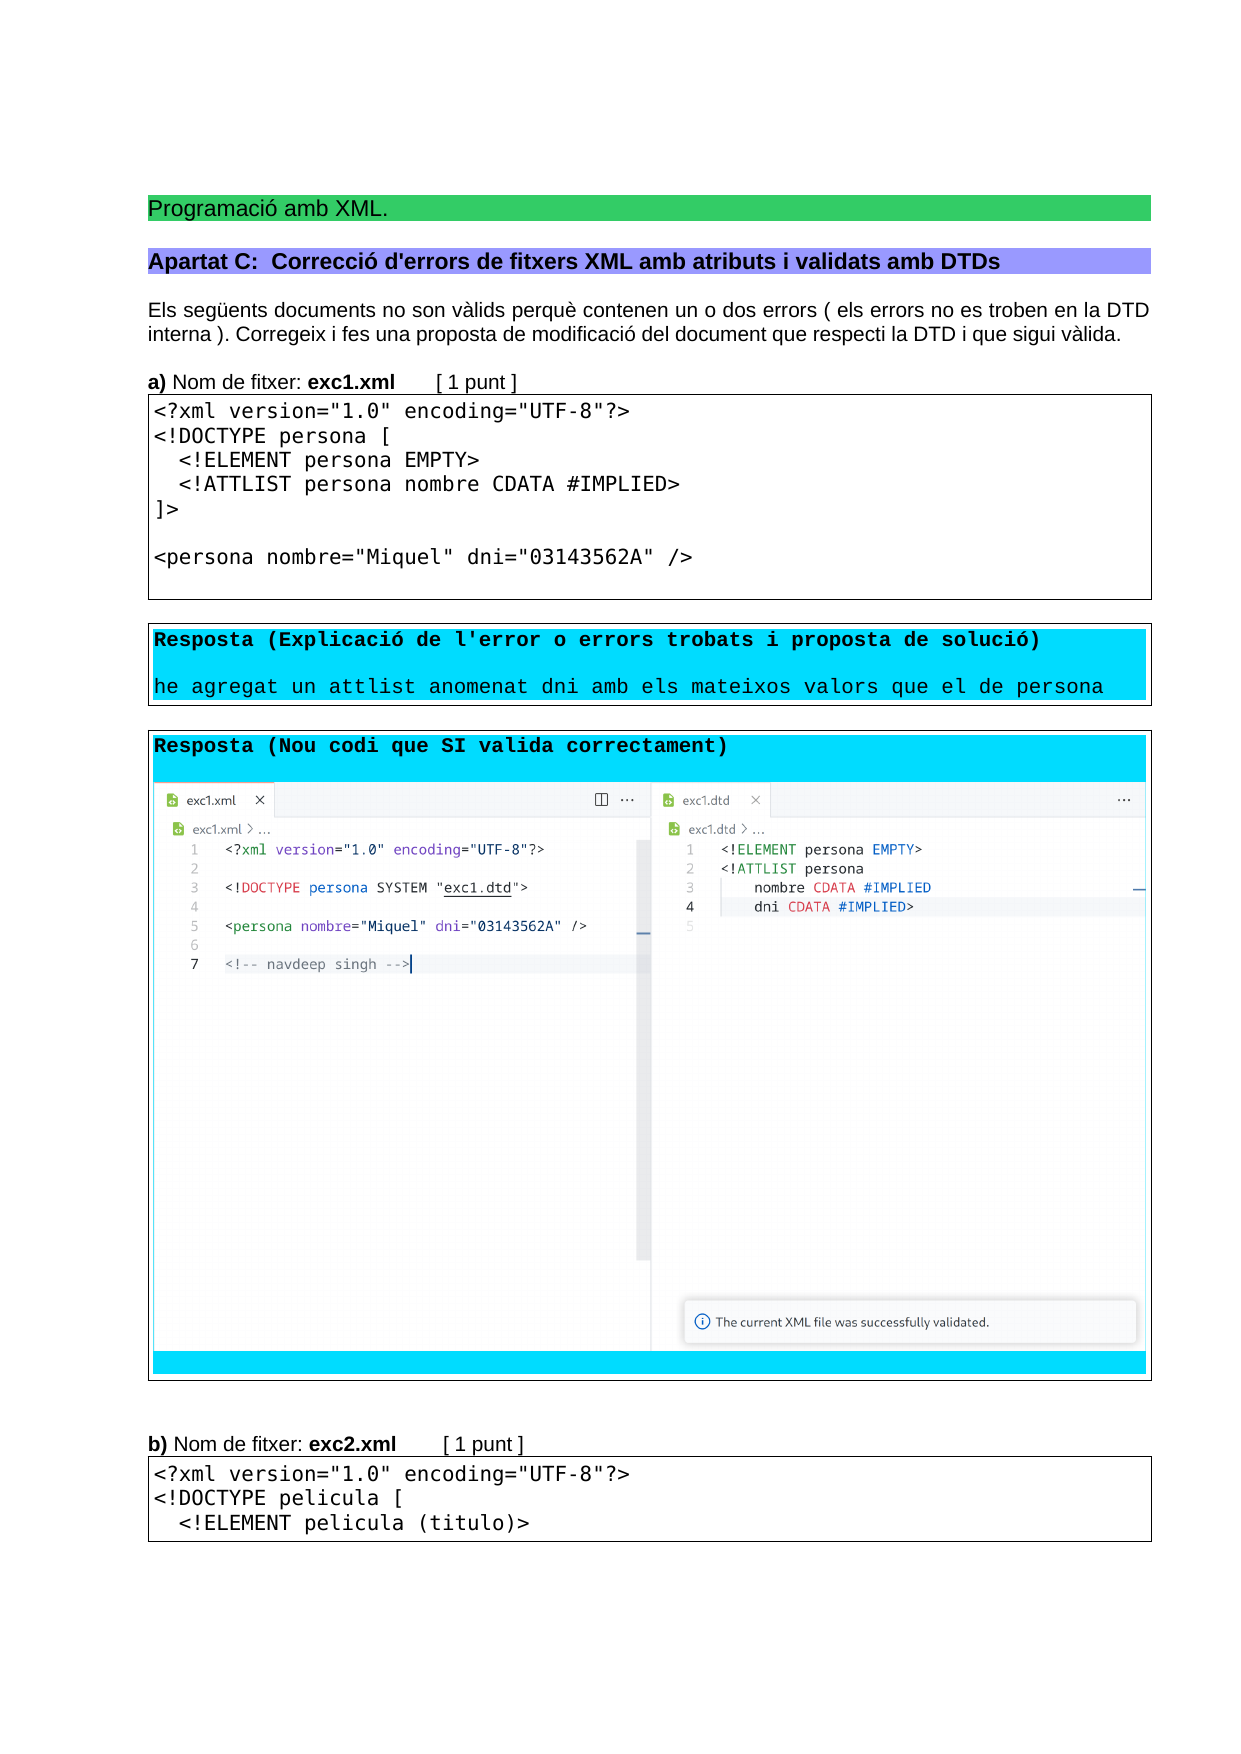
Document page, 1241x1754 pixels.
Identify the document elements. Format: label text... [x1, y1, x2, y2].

text b) Nom de fitxer: exc2.xml [ 1 punt ] [148, 1432, 1151, 1456]
table_header Resposta (Explicació de l'error o errors trobats i proposta de solució) he agregat un attlist anomenat dni amb els mateixos valors que el de persona [149, 624, 1151, 705]
text Programació amb XML. [148, 195, 1151, 221]
table_header <?xml version="1.0" encoding="UTF-8"?> <!DOCTYPE pelicula [ <!ELEMENT pelicula (titulo)> [149, 1457, 1151, 1541]
table_header <?xml version="1.0" encoding="UTF-8"?> <!DOCTYPE persona [ <!ELEMENT persona EMPTY> <!ATTLIST persona nombre CDATA #IMPLIED> ]> <persona nombre="Miquel" dni="03143562A" /> [149, 395, 1151, 599]
text Apartat C: Correcció d'errors de fitxers XML amb atributs i validats amb DTDs [148, 248, 1151, 274]
text Els següents documents no son vàlids perquè contenen un o dos errors ( els errors no es troben en la DTD interna ). Corregeix i fes una proposta de modificació del document que respecti la DTD i que sigui vàlida. [148, 298, 1151, 346]
text a) Nom de fitxer: exc1.xml [ 1 punt ] [148, 370, 1151, 394]
table_header Resposta (Nou codi que SI valida correctament) [149, 731, 1151, 1379]
picture [153, 782, 1146, 1351]
